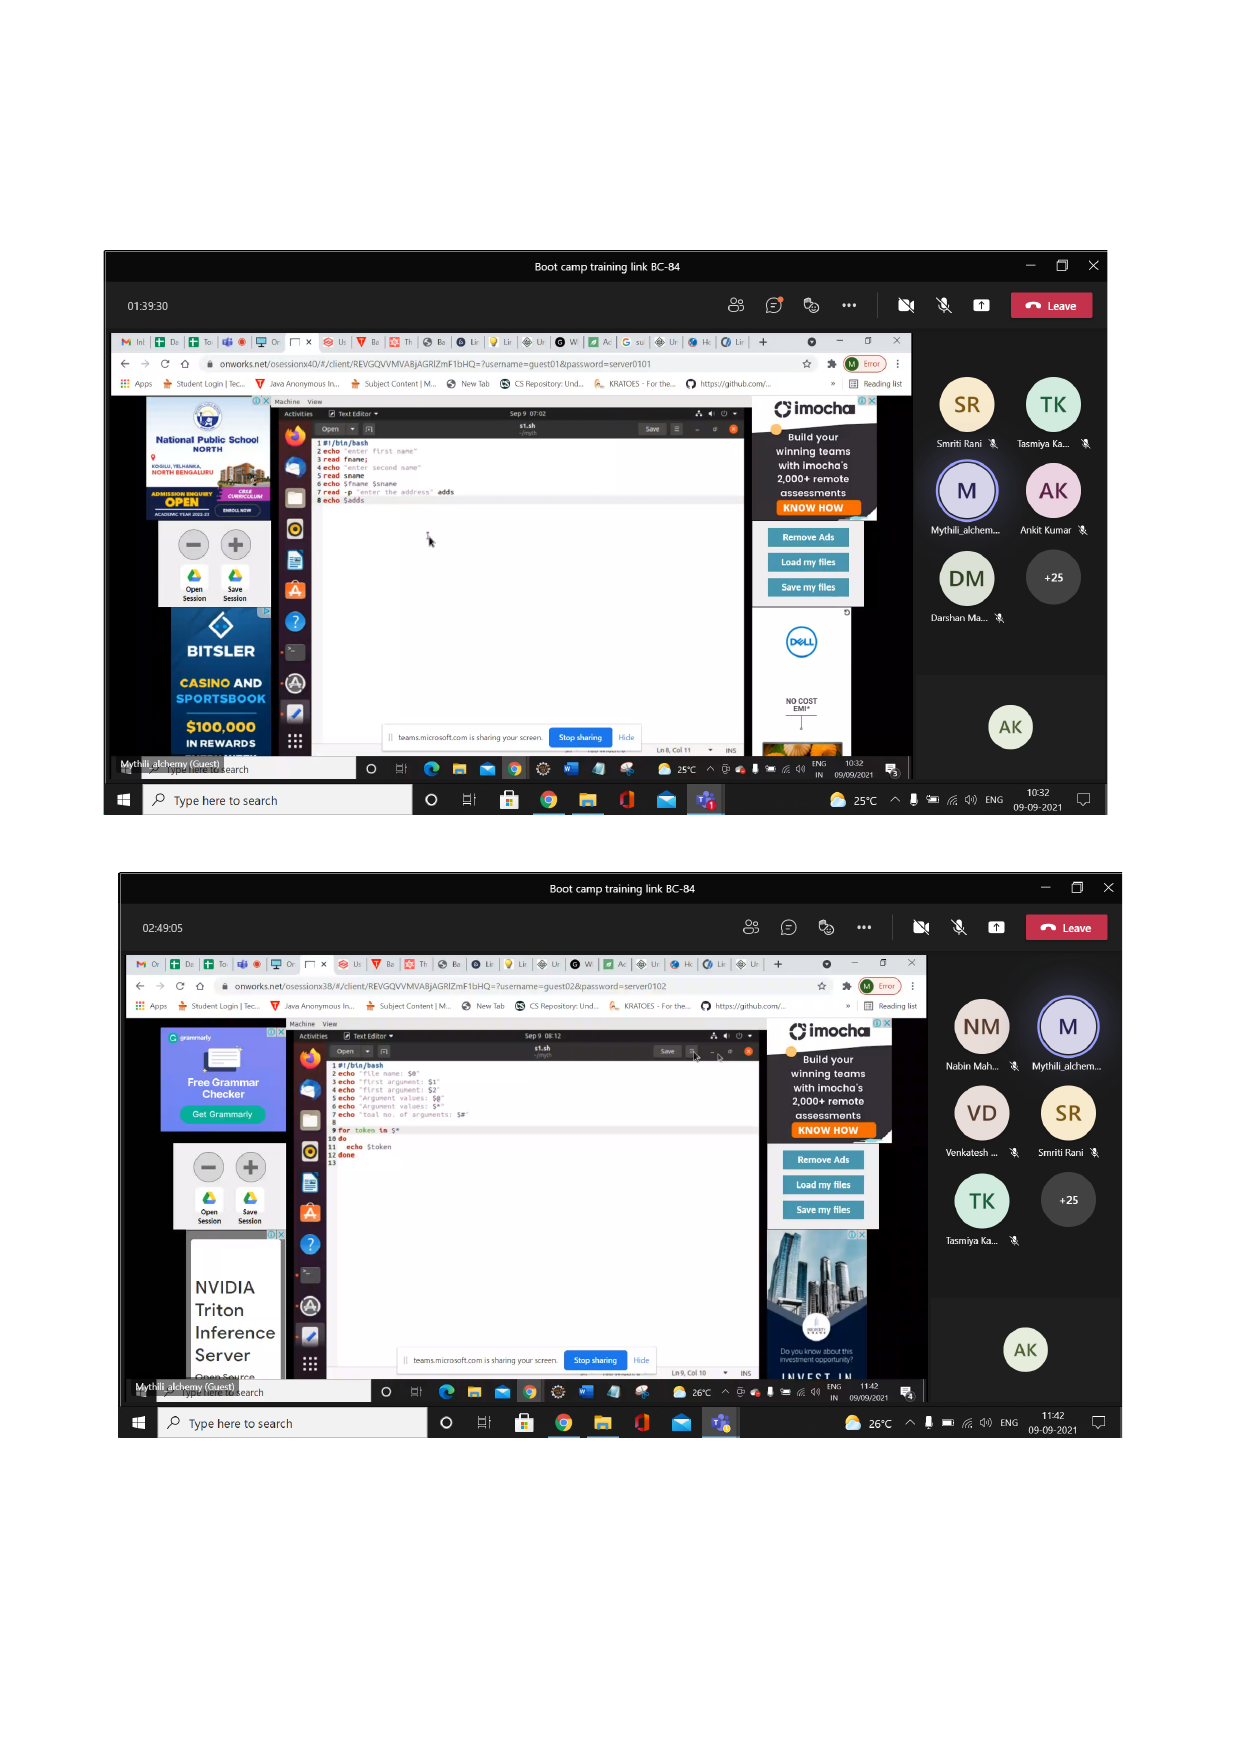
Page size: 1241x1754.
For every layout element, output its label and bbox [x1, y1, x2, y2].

picture [118, 872, 1123, 1438]
picture [103, 250, 1108, 815]
